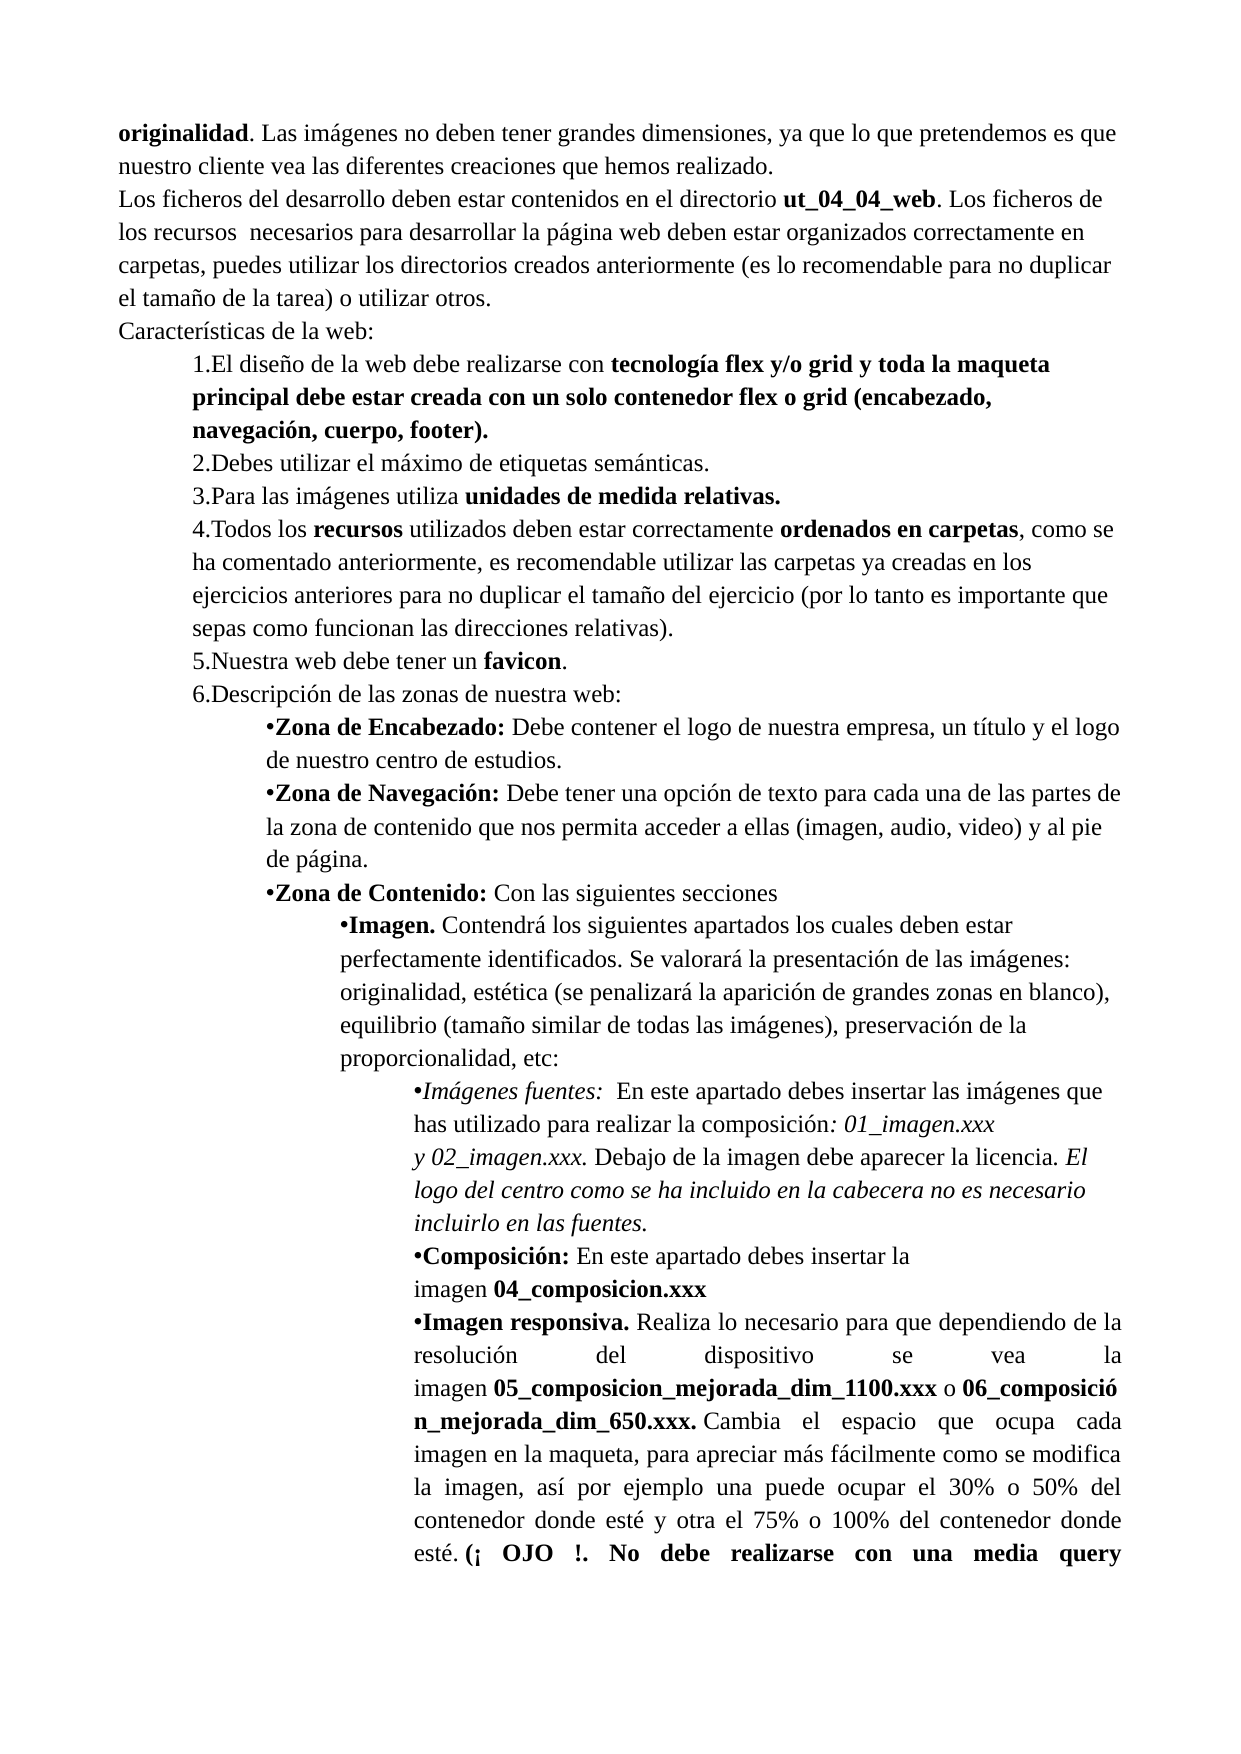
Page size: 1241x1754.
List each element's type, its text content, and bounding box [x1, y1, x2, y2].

list Debes utilizar el máximo de etiquetas semánticas. [118, 448, 1122, 477]
list El diseño de la web debe realizarse con tecnología flex y/o grid y toda la maqueta principal debe estar creada con un solo contenedor flex o grid (encabezado, navegación, cuerpo, footer). [118, 349, 1122, 444]
list Zona de Navegación: Debe tener una opción de texto para cada una de las partes de la zona de contenido que nos permita acceder a ellas (imagen, audio, video) y al pie de página. [118, 778, 1122, 873]
text Los ficheros del desarrollo deben estar contenidos en el directorio ut_04_04_web. Los ficheros de los recursos necesarios para desarrollar la página web deben estar organizados correctamente en carpetas, puedes utilizar los directorios creados anteriormente (es lo recomendable para no duplicar el tamaño de la tarea) o utilizar otros. [118, 184, 1122, 312]
list Zona de Encabezado: Debe contener el logo de nuestra empresa, un título y el logo de nuestro centro de estudios. [118, 712, 1122, 774]
list Descripción de las zonas de nuestra web: [118, 679, 1122, 708]
list Zona de Contenido: Con las siguientes secciones [118, 878, 1122, 906]
list Imágenes fuentes: En este apartado debes insertar las imágenes que has utilizado para realizar la composición: 01_imagen.xxx y 02_imagen.xxx. Debajo de la imagen debe aparecer la licencia. El logo del centro como se ha incluido en la cabecera no es necesario incluirlo en las fuentes. [118, 1076, 1122, 1237]
text originalidad. Las imágenes no deben tener grandes dimensiones, ya que lo que pretendemos es que nuestro cliente vea las diferentes creaciones que hemos realizado. [118, 118, 1122, 180]
list Nuestra web debe tener un favicon. [118, 646, 1122, 675]
list Para las imágenes utiliza unidades de medida relativas. [118, 481, 1122, 510]
list Composición: En este apartado debes insertar la imagen 04_composicion.xxx [118, 1241, 1122, 1303]
list Imagen responsiva. Realiza lo necesario para que dependiendo de la resolución del dispositivo se vea la imagen 05_composicion_mejorada_dim_1100.xxx o 06_composición_mejorada_dim_650.xxx. Cambia el espacio que ocupa cada imagen en la maqueta, para apreciar más fácilmente como se modifica la imagen, así por ejemplo una puede ocupar el 30% o 50% del contenedor donde esté y otra el 75% o 100% del contenedor donde esté. (¡ OJO !. No debe realizarse con una media query [118, 1307, 1122, 1567]
list Imagen. Contendrá los siguientes apartados los cuales deben estar perfectamente identificados. Se valorará la presentación de las imágenes: originalidad, estética (se penalizará la aparición de grandes zonas en blanco), equilibrio (tamaño similar de todas las imágenes), preservación de la proporcionalidad, etc: [118, 911, 1122, 1071]
text Características de la web: [118, 316, 1122, 345]
list Todos los recursos utilizados deben estar correctamente ordenados en carpetas, como se ha comentado anteriormente, es recomendable utilizar las carpetas ya creadas en los ejercicios anteriores para no duplicar el tamaño del ejercicio (por lo tanto es importante que sepas como funcionan las direcciones relativas). [118, 514, 1122, 642]
